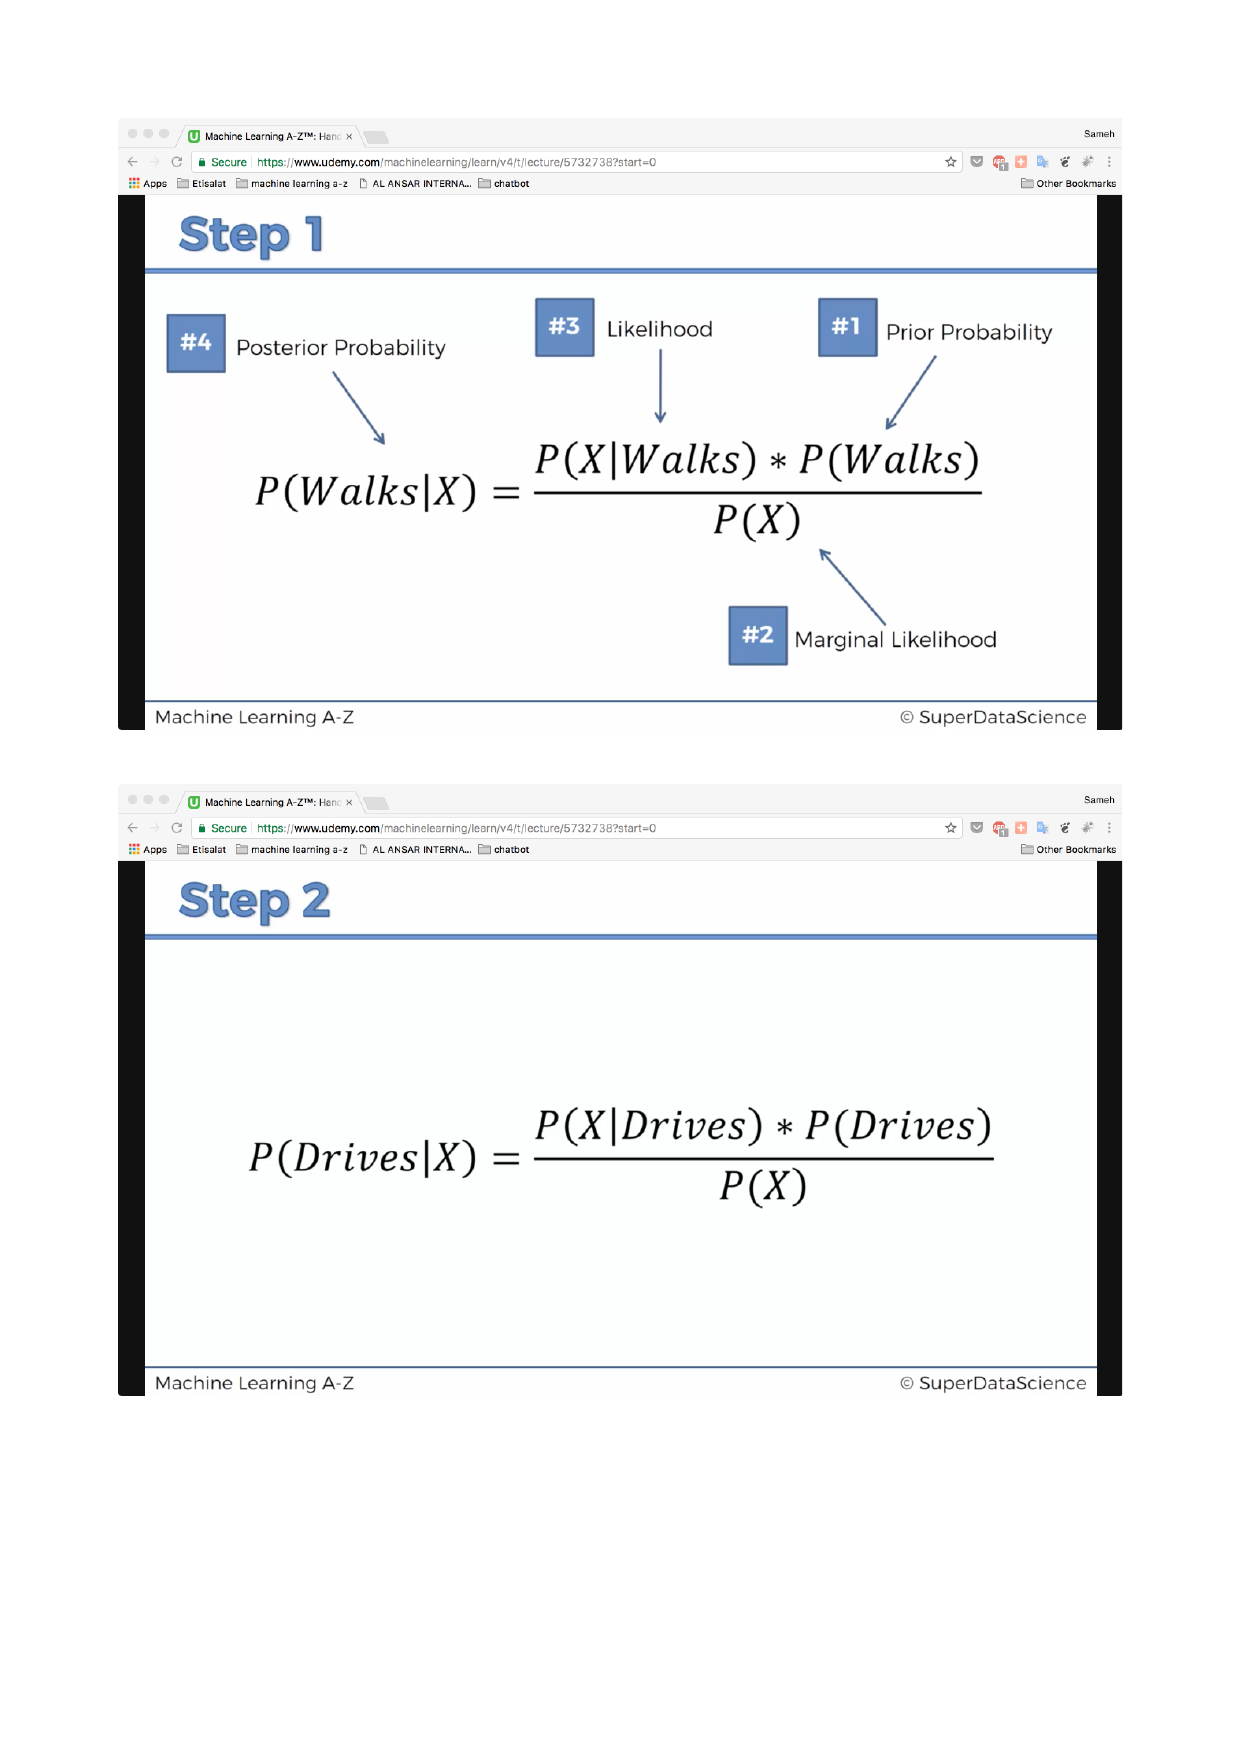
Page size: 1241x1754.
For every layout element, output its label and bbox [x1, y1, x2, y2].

picture [118, 784, 1123, 1396]
picture [118, 118, 1123, 730]
